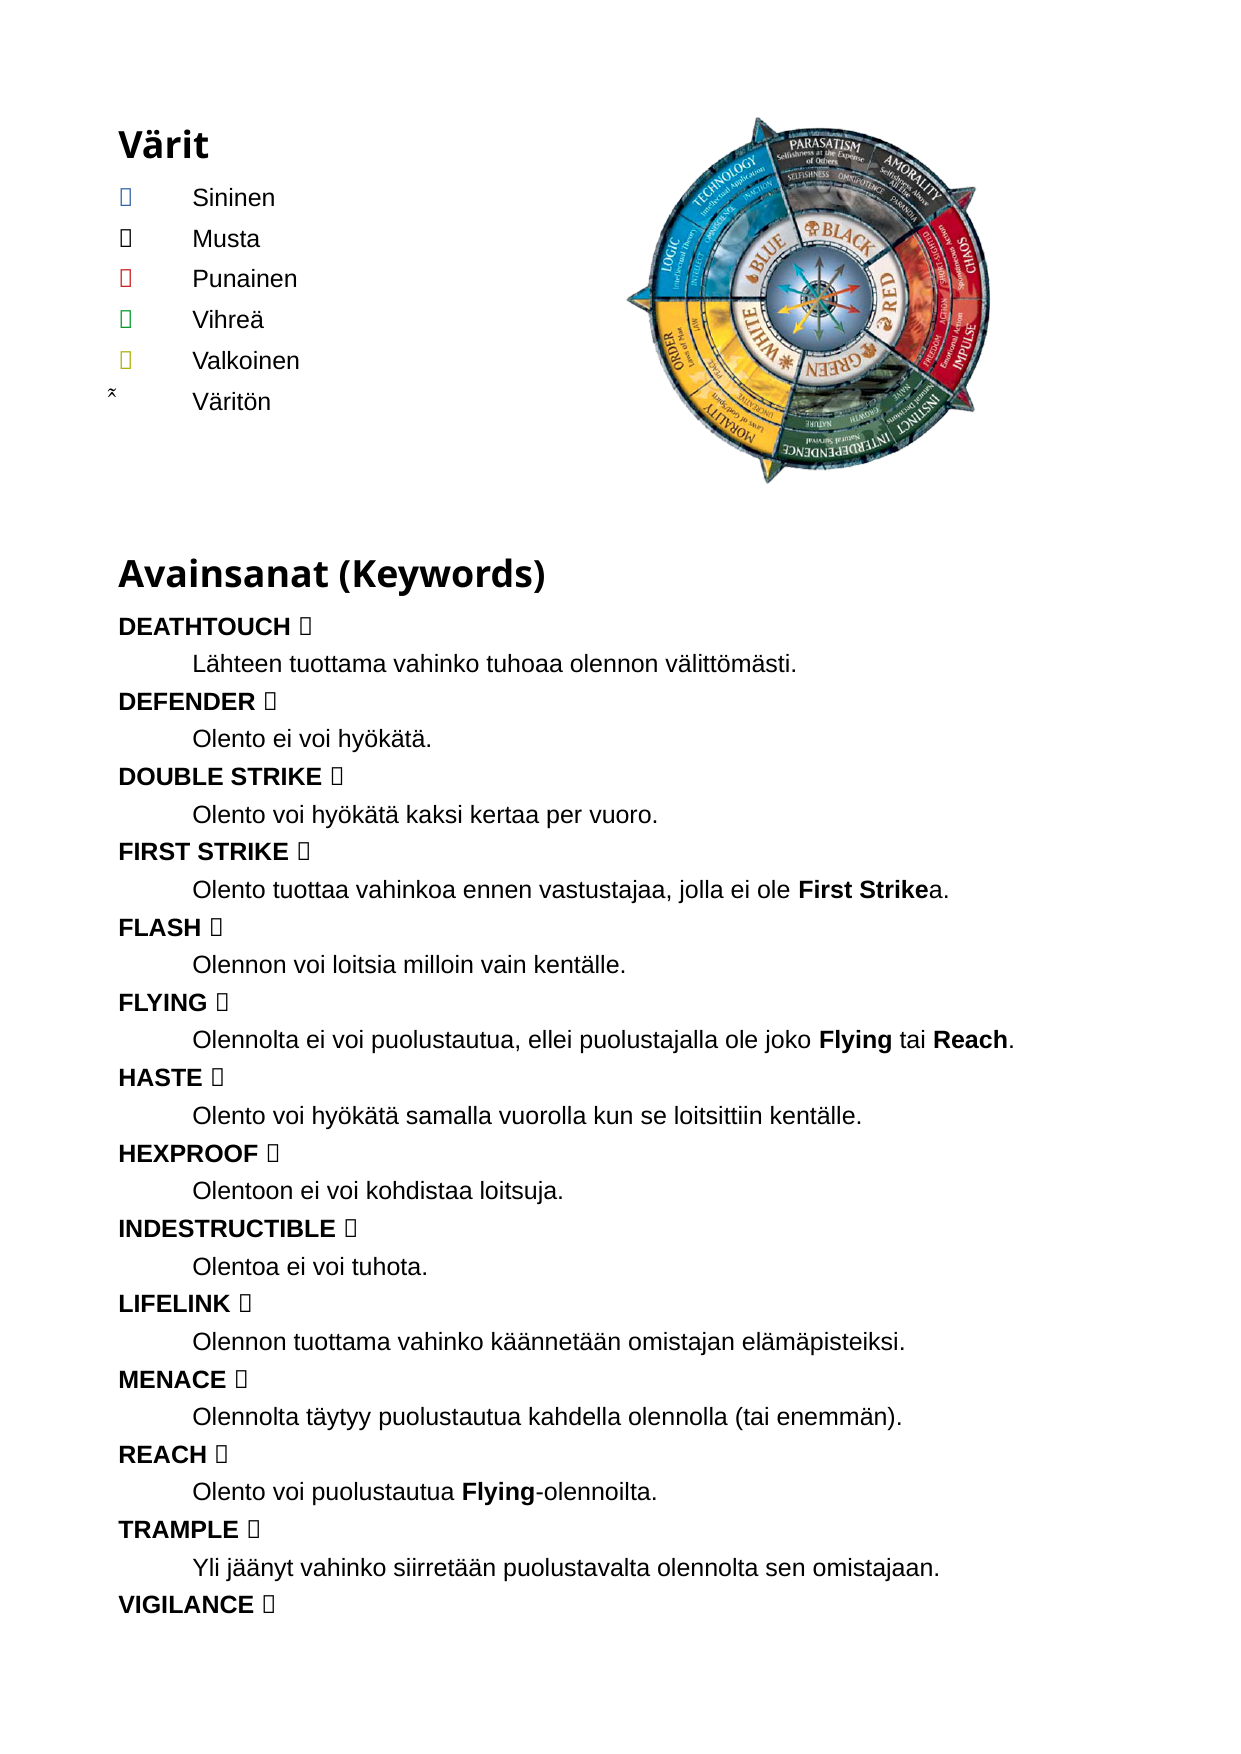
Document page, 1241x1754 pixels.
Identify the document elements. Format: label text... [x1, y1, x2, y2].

text LIFELINK  [118, 1286, 1122, 1320]
text HASTE  [118, 1060, 1122, 1094]
text Olentoa ei voi tuhota. [118, 1251, 1122, 1280]
text Olento ei voi hyökätä. [118, 724, 1122, 753]
text Olennolta täytyy puolustautua kahdella olennolla (tai enemmän). [118, 1402, 1122, 1431]
text DEFENDER  [118, 683, 1122, 717]
text Yli jäänyt vahinko siirretään puolustavalta olennolta sen omistajaan. [118, 1553, 1122, 1581]
text Olennon voi loitsia milloin vain kentälle. [118, 950, 1122, 979]
picture [624, 115, 995, 486]
text [995, 302, 1122, 336]
text  Musta [118, 220, 624, 254]
text TRAMPLE  [118, 1512, 1122, 1546]
text Värit [118, 118, 624, 169]
text INDESTRUCTIBLE  [118, 1211, 1122, 1245]
text FLYING  [118, 985, 1122, 1019]
text VIGILANCE  [118, 1587, 1122, 1621]
text DOUBLE STRIKE  [118, 759, 1122, 793]
text  Sininen [118, 179, 624, 213]
text Olentoon ei voi kohdistaa loitsuja. [118, 1176, 1122, 1205]
text [995, 343, 1122, 377]
text [995, 118, 1122, 169]
text Avainsanat (Keywords) [118, 547, 1122, 598]
text FLASH  [118, 909, 1122, 943]
text Olento tuottaa vahinkoa ennen vastustajaa, jolla ei ole First Strikea. [118, 875, 1122, 904]
text  Punainen [118, 261, 624, 295]
text HEXPROOF  [118, 1135, 1122, 1169]
text [995, 261, 1122, 295]
text Olennon tuottama vahinko käännetään omistajan elämäpisteiksi. [118, 1327, 1122, 1356]
text  Väritön [118, 383, 624, 418]
text [995, 179, 1122, 213]
text Olennolta ei voi puolustautua, ellei puolustajalla ole joko Flying tai Reach. [118, 1026, 1122, 1054]
text Olento voi puolustautua Flying-olennoilta. [118, 1477, 1122, 1506]
text DEATHTOUCH  [118, 608, 1122, 642]
text Lähteen tuottama vahinko tuhoaa olennon välittömästi. [118, 649, 1122, 678]
text MENACE  [118, 1361, 1122, 1395]
text  Valkoinen [118, 343, 624, 377]
text Olento voi hyökätä kaksi kertaa per vuoro. [118, 799, 1122, 828]
text REACH  [118, 1437, 1122, 1471]
text FIRST STRIKE  [118, 834, 1122, 868]
text [995, 383, 1122, 418]
text Olento voi hyökätä samalla vuorolla kun se loitsittiin kentälle. [118, 1101, 1122, 1129]
text [995, 220, 1122, 254]
text  Vihreä [118, 302, 624, 336]
